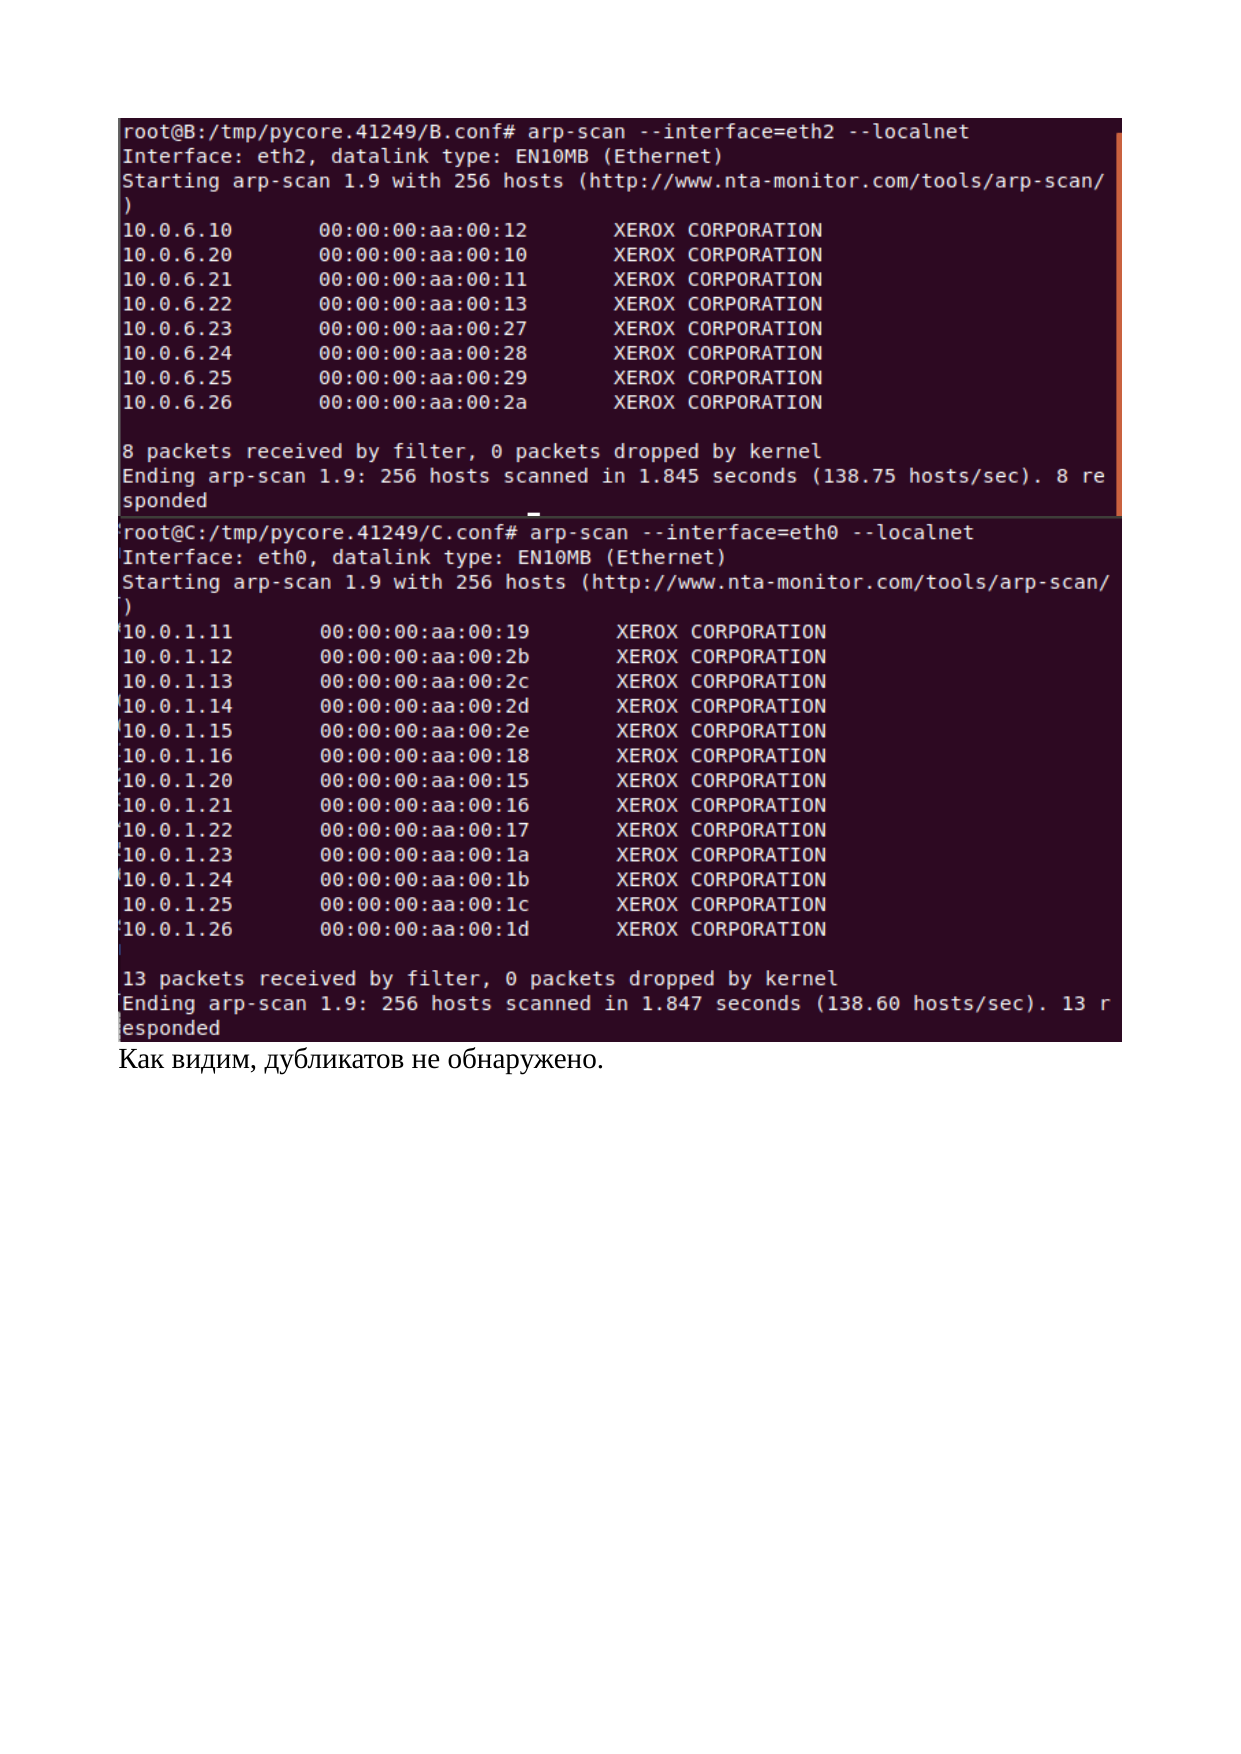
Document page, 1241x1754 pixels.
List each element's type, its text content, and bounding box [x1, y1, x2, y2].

text Как видим, дубликатов не обнаружено. [118, 1042, 1122, 1075]
